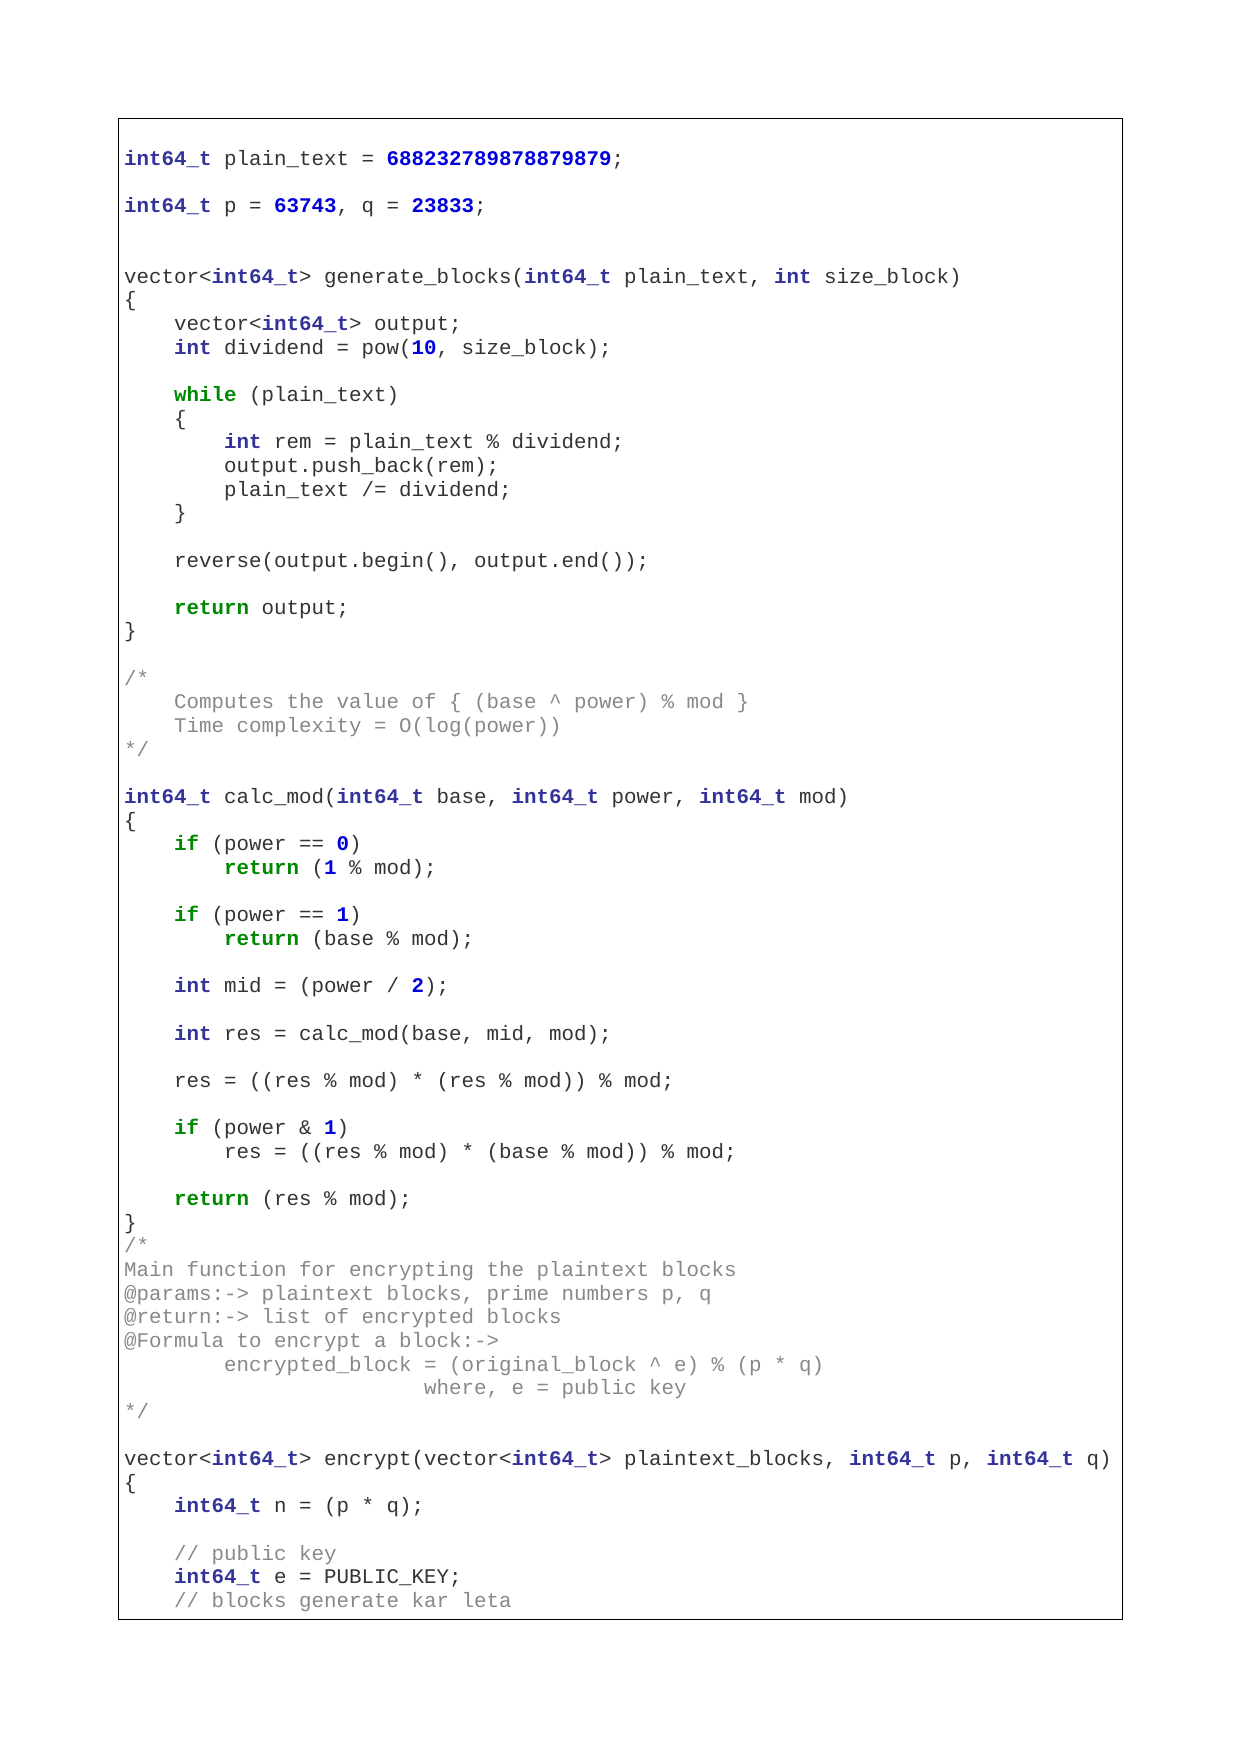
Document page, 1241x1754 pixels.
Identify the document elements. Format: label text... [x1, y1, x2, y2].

table_header int64_t plain_text = 688232789878879879; int64_t p = 63743, q = 23833; vector<int64_t> generate_blocks(int64_t plain_text, int size_block) { vector<int64_t> output; int dividend = pow(10, size_block); while (plain_text) { int rem = plain_text % dividend; output.push_back(rem); plain_text /= dividend; } reverse(output.begin(), output.end()); return output; } /* Computes the value of { (base ^ power) % mod } Time complexity = O(log(power)) */ int64_t calc_mod(int64_t base, int64_t power, int64_t mod) { if (power == 0) return (1 % mod); if (power == 1) return (base % mod); int mid = (power / 2); int res = calc_mod(base, mid, mod); res = ((res % mod) * (res % mod)) % mod; if (power & 1) res = ((res % mod) * (base % mod)) % mod; return (res % mod); } /* Main function for encrypting the plaintext blocks @params:-> plaintext blocks, prime numbers p, q @return:-> list of encrypted blocks @Formula to encrypt a block:-> encrypted_block = (original_block ^ e) % (p * q) where, e = public key */ vector<int64_t> encrypt(vector<int64_t> plaintext_blocks, int64_t p, int64_t q) { int64_t n = (p * q); // public key int64_t e = PUBLIC_KEY; // blocks generate kar leta [119, 119, 1122, 1619]
